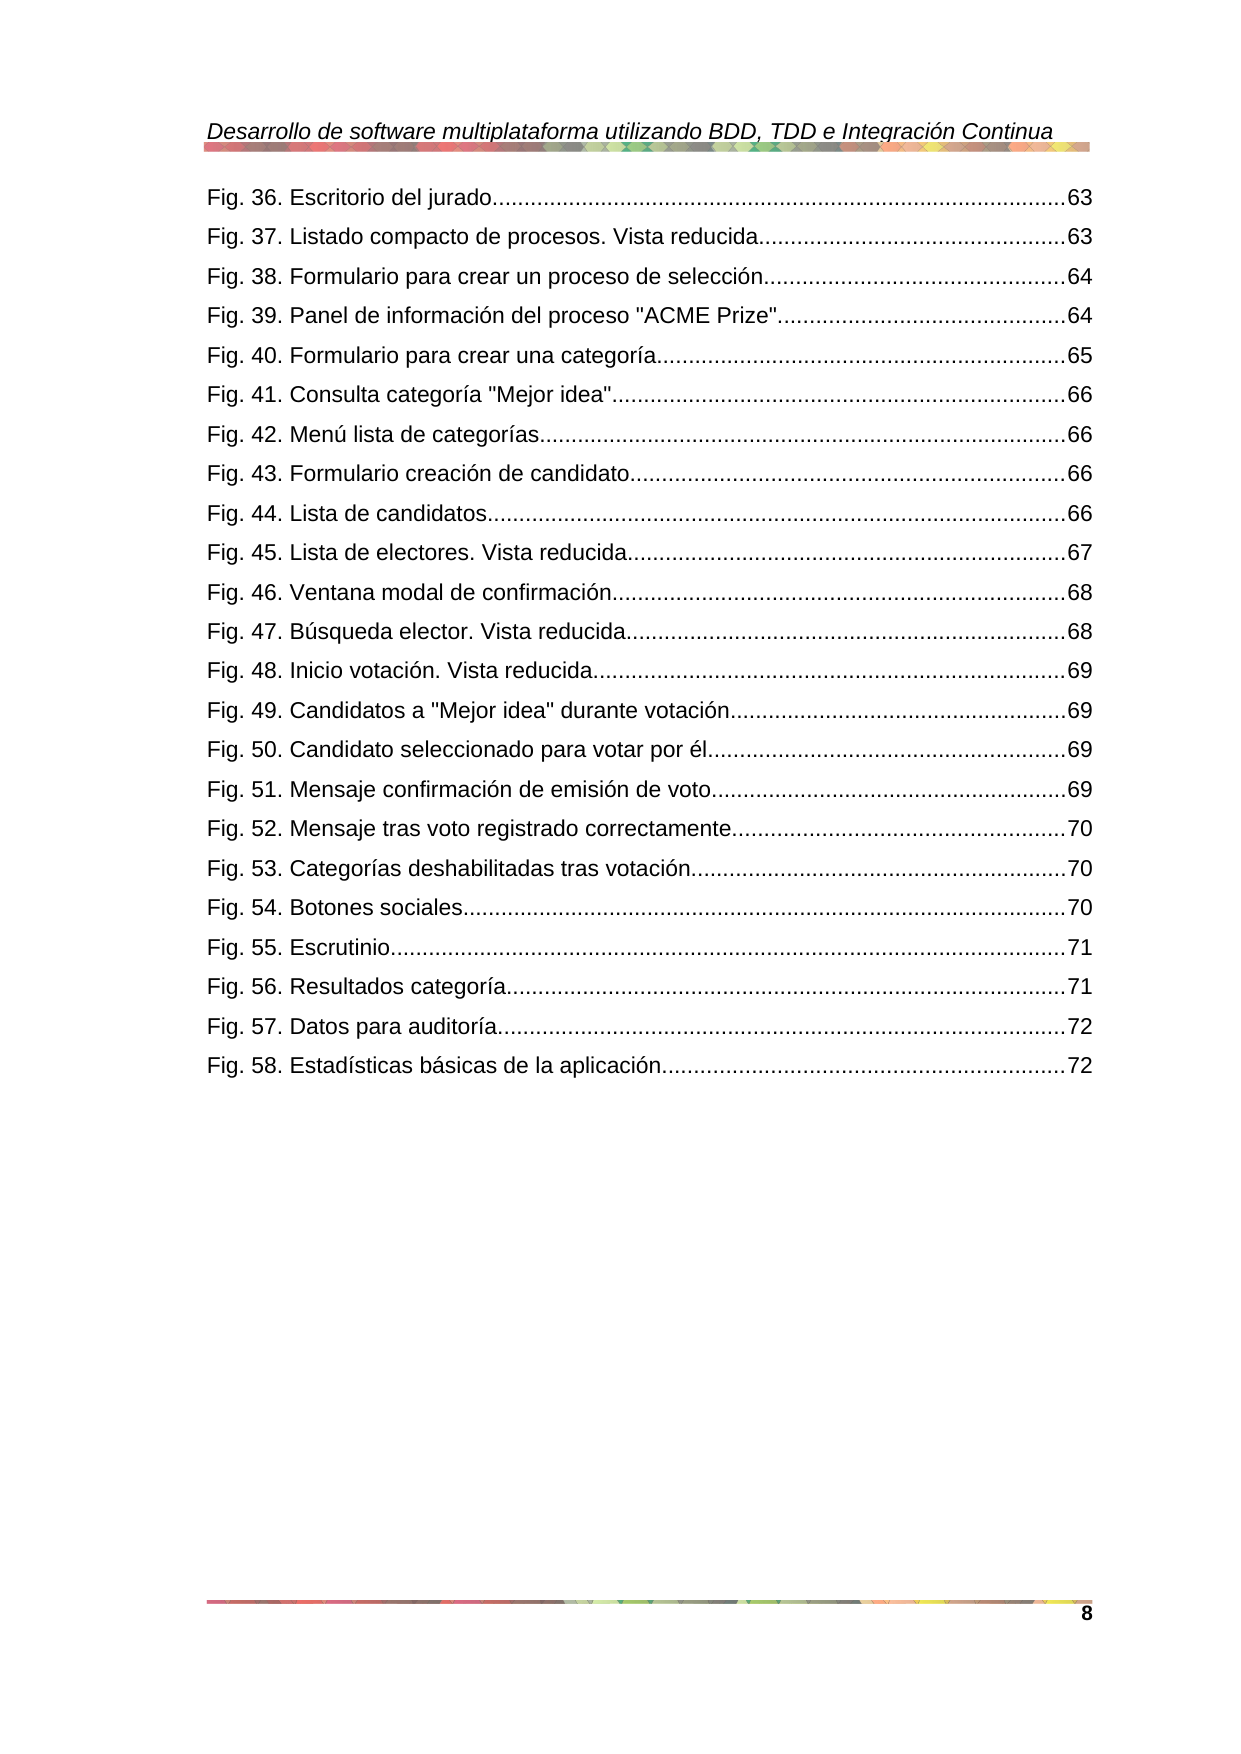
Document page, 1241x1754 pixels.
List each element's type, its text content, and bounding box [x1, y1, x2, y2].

text Fig. 37. Listado compacto de procesos. Vista reducida.. 63 [207, 223, 1093, 249]
text Fig. 57. Datos para auditoría.. 72 [207, 1013, 1093, 1039]
text Fig. 55. Escrutinio.. 71 [207, 934, 1093, 960]
text Fig. 36. Escritorio del jurado.. 63 [207, 184, 1093, 210]
text Fig. 47. Búsqueda elector. Vista reducida.. 68 [207, 618, 1093, 644]
text Fig. 49. Candidatos a "Mejor idea" durante votación.. 69 [207, 697, 1093, 723]
text Fig. 45. Lista de electores. Vista reducida.. 67 [207, 539, 1093, 565]
text Fig. 40. Formulario para crear una categoría. 65 [207, 342, 1093, 368]
text Fig. 38. Formulario para crear un proceso de selección.. 64 [207, 263, 1093, 289]
text Fig. 43. Formulario creación de candidato.. 66 [207, 460, 1093, 486]
text Fig. 54. Botones sociales.. 70 [207, 894, 1093, 921]
text Fig. 42. Menú lista de categorías.. 66 [207, 421, 1093, 447]
text Fig. 53. Categorías deshabilitadas tras votación.. 70 [207, 855, 1093, 881]
text Fig. 58. Estadísticas básicas de la aplicación.. 72 [207, 1052, 1093, 1078]
text Fig. 50. Candidato seleccionado para votar por él. 69 [207, 736, 1093, 763]
text Fig. 56. Resultados categoría.. 71 [207, 973, 1093, 999]
text Fig. 51. Mensaje confirmación de emisión de voto. 69 [207, 776, 1093, 802]
text Fig. 41. Consulta categoría "Mejor idea". 66 [207, 381, 1093, 407]
text Fig. 44. Lista de candidatos.. 66 [207, 499, 1093, 526]
text [203, 142, 1090, 152]
text Fig. 52. Mensaje tras voto registrado correctamente.. 70 [207, 815, 1093, 842]
text Fig. 46. Ventana modal de confirmación.. 68 [207, 578, 1093, 605]
text [206, 1600, 1093, 1604]
text Fig. 48. Inicio votación. Vista reducida.. 69 [207, 657, 1093, 684]
text Fig. 39. Panel de información del proceso "ACME Prize". 64 [207, 302, 1093, 328]
